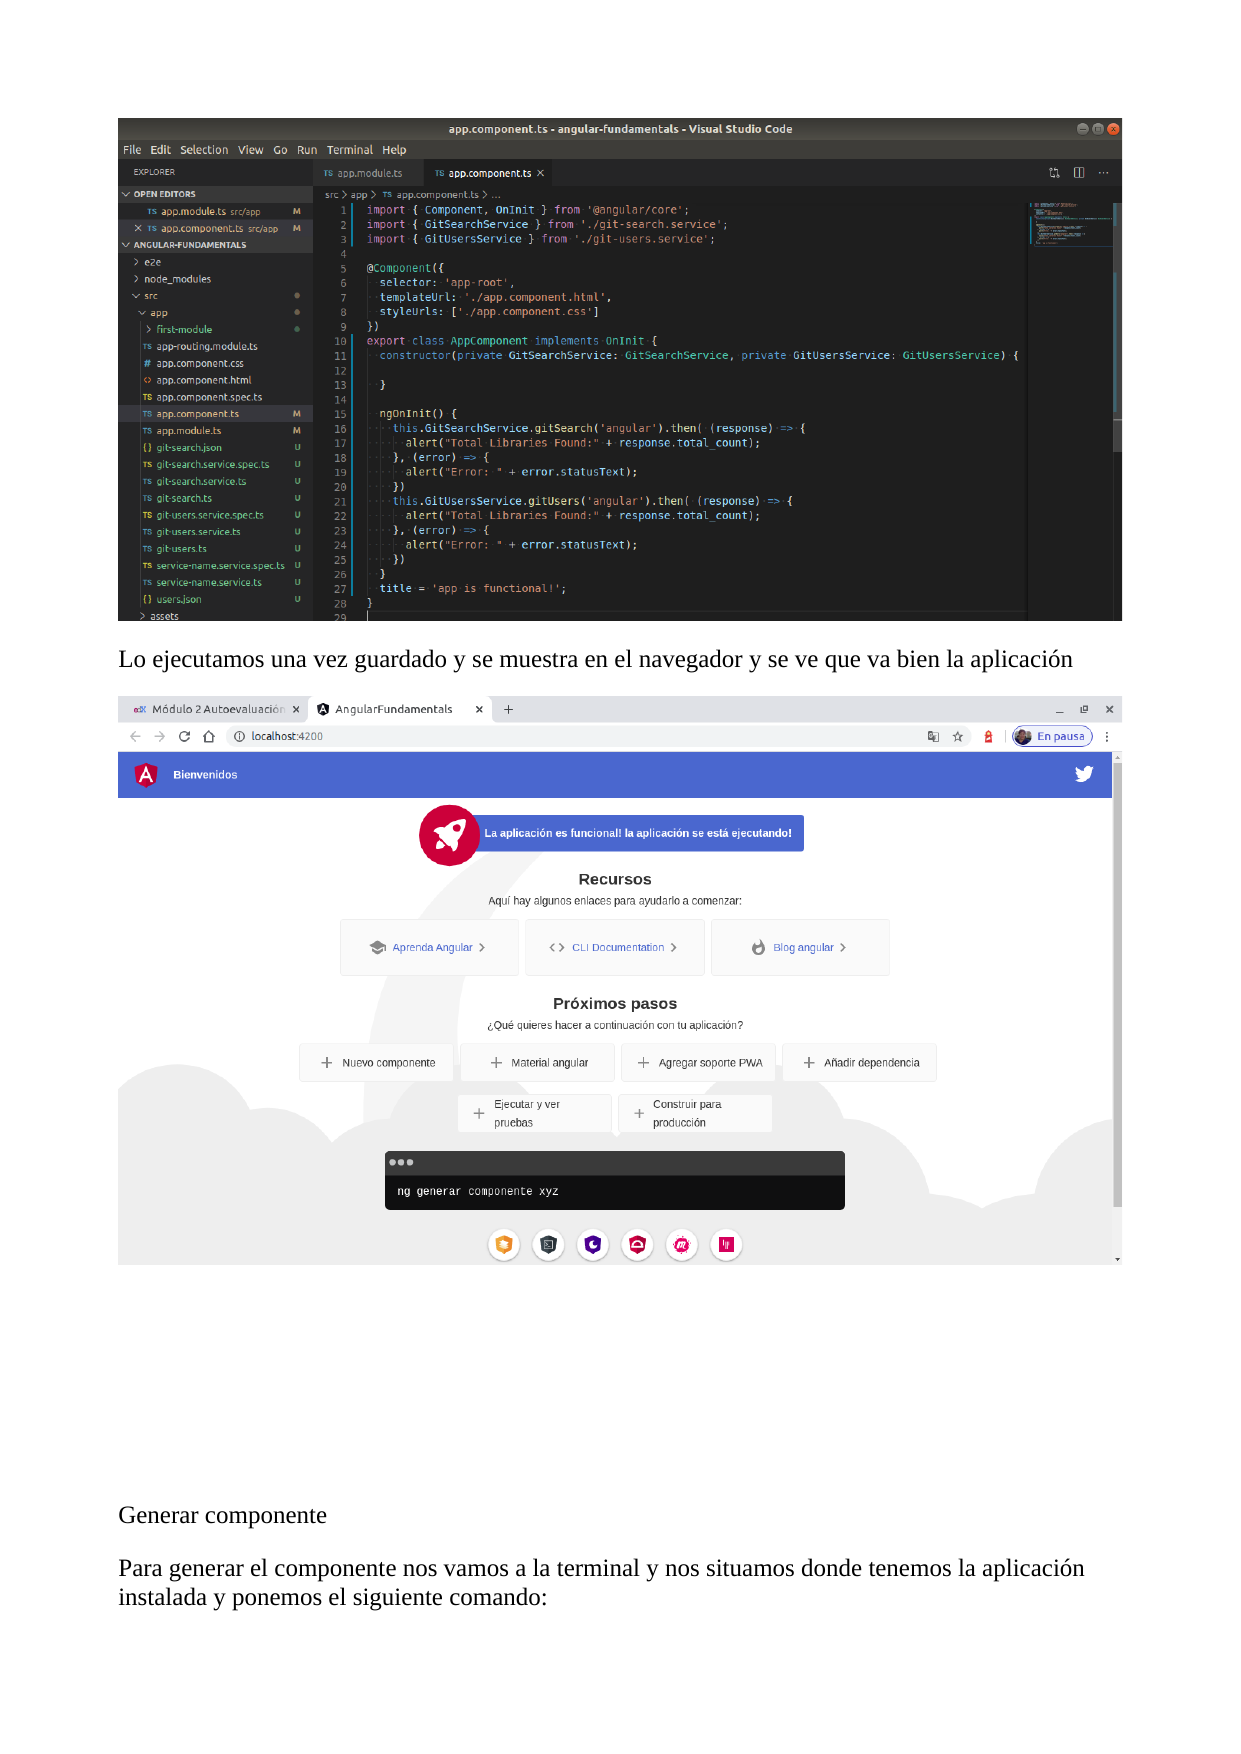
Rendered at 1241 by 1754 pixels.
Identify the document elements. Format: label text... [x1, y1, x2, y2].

text Lo ejecutamos una vez guardado y se muestra en el navegador y se ve que va bien la aplicación [118, 644, 1122, 673]
text Para generar el componente nos vamos a la terminal y nos situamos donde tenemos la aplicación instalada y ponemos el siguiente comando: [118, 1553, 1122, 1611]
picture [118, 118, 1123, 621]
text Generar componente [118, 1501, 1122, 1529]
picture [118, 696, 1123, 1265]
